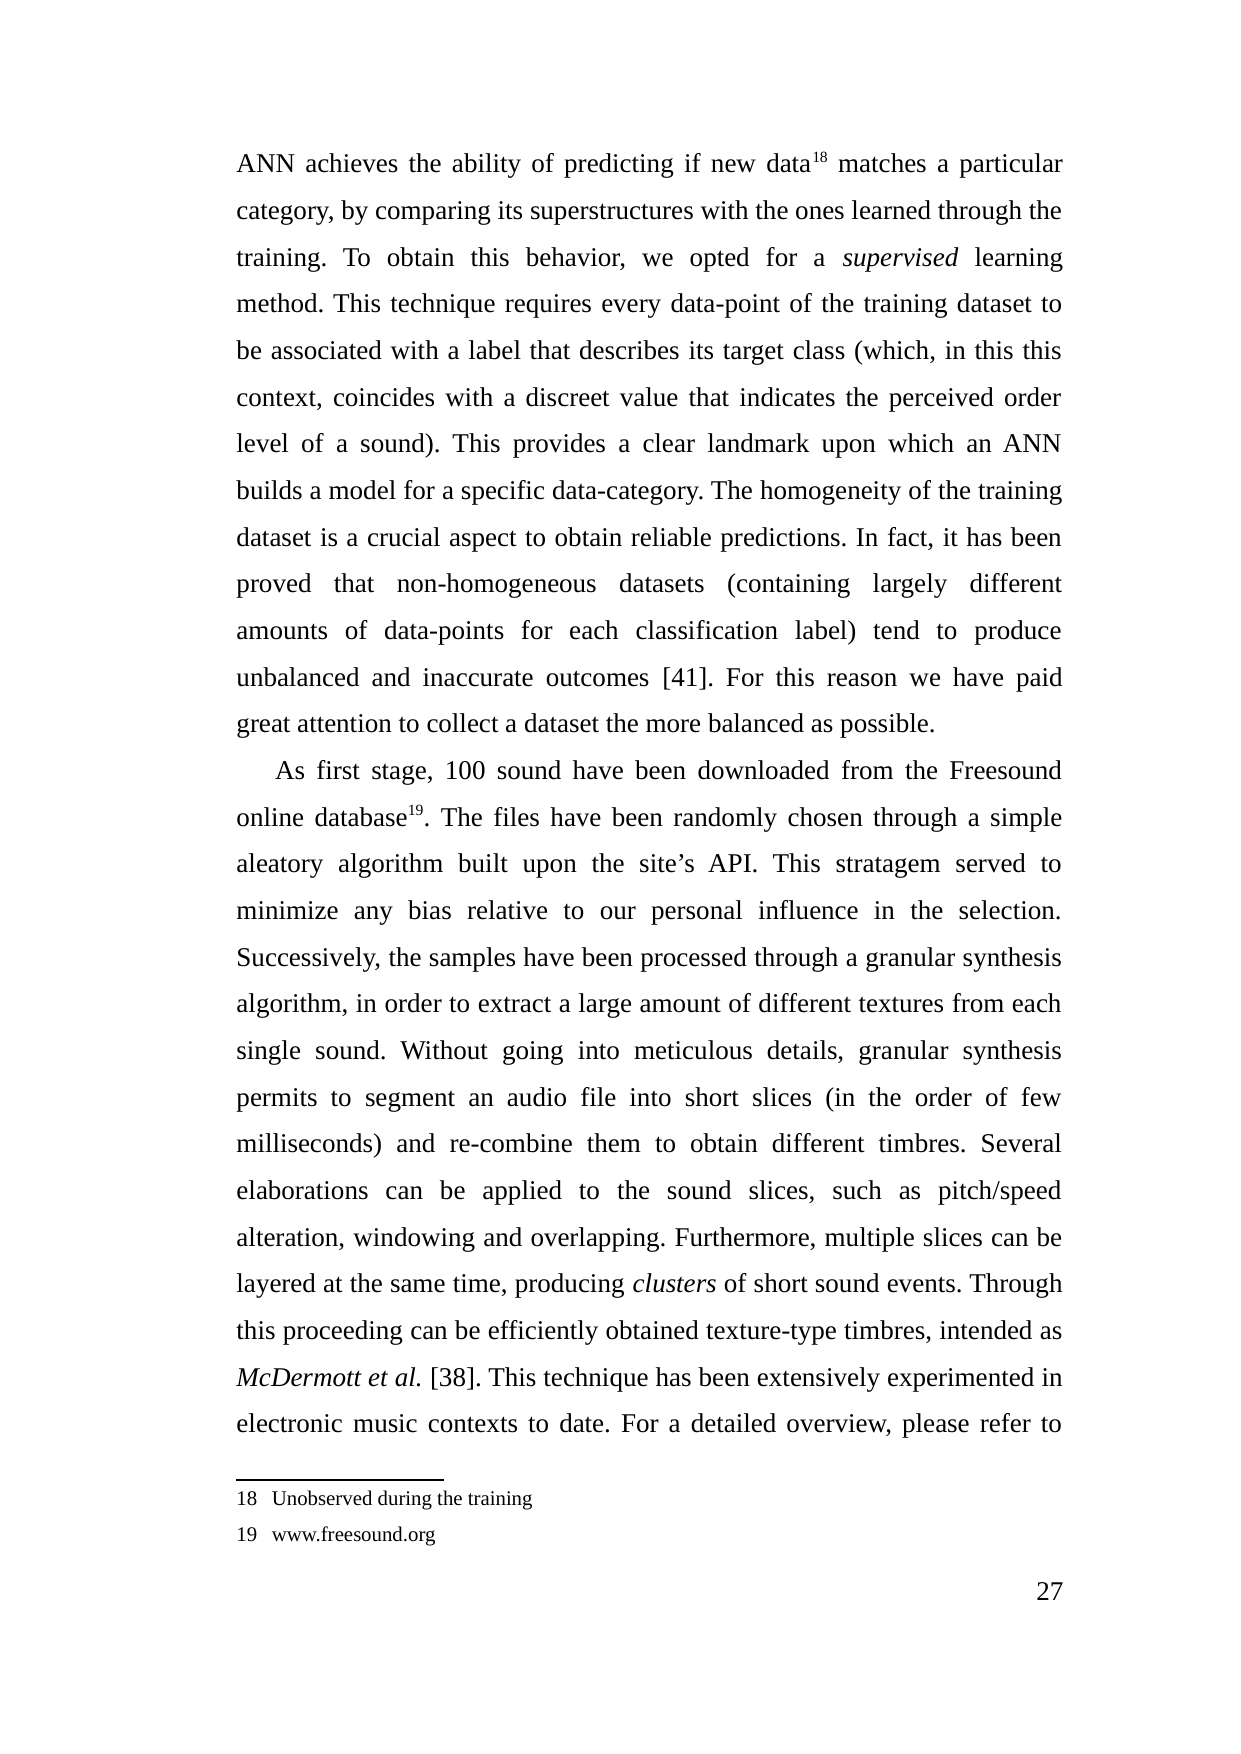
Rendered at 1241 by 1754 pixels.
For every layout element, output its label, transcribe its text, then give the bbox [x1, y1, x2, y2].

text As first stage, 100 sound have been downloaded from the Freesound online database. The files have been randomly chosen through a simple aleatory algorithm built upon the site’s API. This stratagem served to minimize any bias relative to our personal influence in the selection. Successively, the samples have been processed through a granular synthesis algorithm, in order to extract a large amount of different textures from each single sound. Without going into meticulous details, granular synthesis permits to segment an audio file into short slices (in the order of few milliseconds) and re-combine them to obtain different timbres. Several elaborations can be applied to the sound slices, such as pitch/speed alteration, windowing and overlapping. Furthermore, multiple slices can be layered at the same time, producing clusters of short sound events. Through this proceeding can be efficiently obtained texture-type timbres, intended as McDermott et al. [38]. This technique has been extensively experimented in electronic music contexts to date. For a detailed overview, please refer to [236, 754, 1063, 1439]
text www.freesound.org [236, 1522, 1063, 1546]
text ANN achieves the ability of predicting if new data matches a particular category, by comparing its superstructures with the ones learned through the training. To obtain this behavior, we opted for a supervised learning method. This technique requires every data-point of the training dataset to be associated with a label that describes its target class (which, in this this context, coincides with a discreet value that indicates the perceived order level of a sound). This provides a clear landmark upon which an ANN builds a model for a specific data-category. The homogeneity of the training dataset is a crucial aspect to obtain reliable predictions. In fact, it has been proved that non-homogeneous datasets (containing largely different amounts of data-points for each classification label) tend to produce unbalanced and inaccurate outcomes [41]. For this reason we have paid great attention to collect a dataset the more balanced as possible. [236, 148, 1063, 739]
text Unobserved during the training [236, 1486, 1063, 1510]
